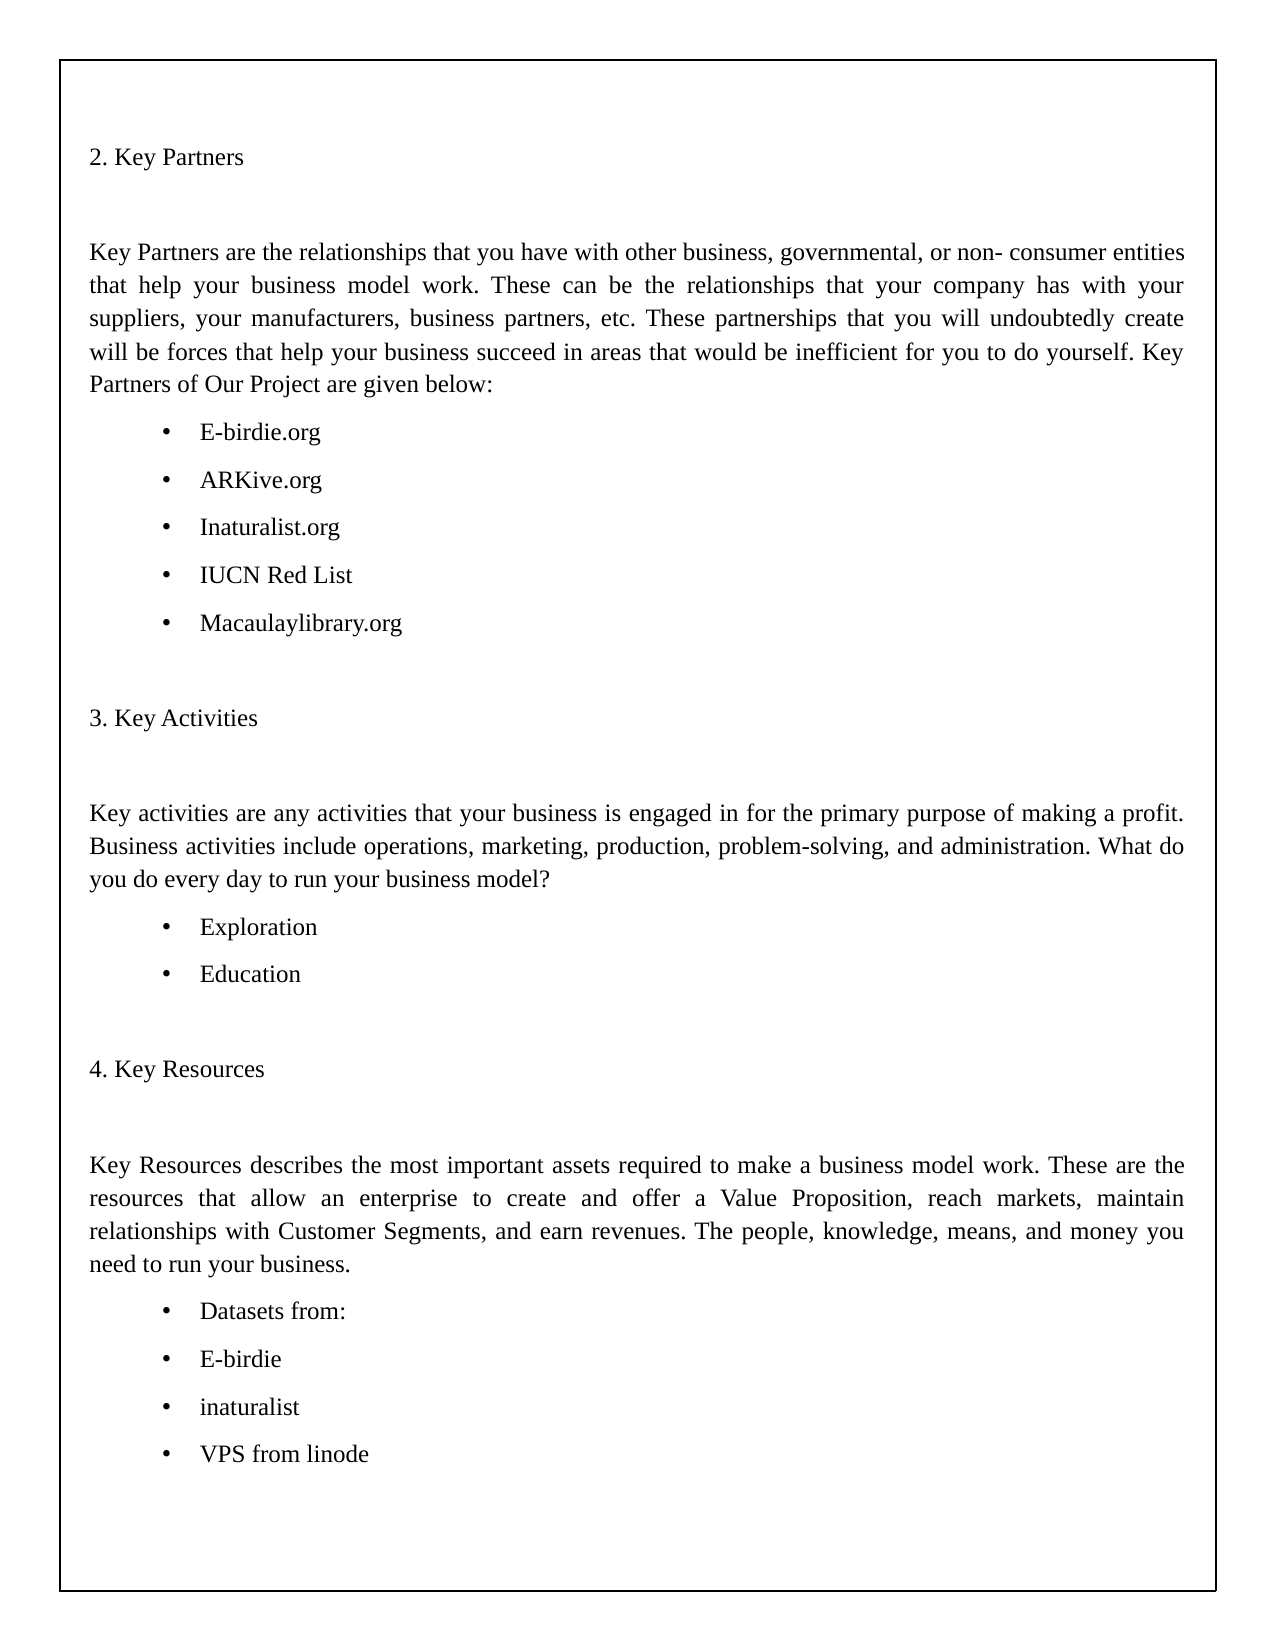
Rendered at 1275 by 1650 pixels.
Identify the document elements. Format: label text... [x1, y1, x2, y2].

text Key Partners are the relationships that you have with other business, governmental, or non- consumer entities that help your business model work. These can be the relationships that your company has with your suppliers, your manufacturers, business partners, etc. These partnerships that you will undoubtedly create will be forces that help your business succeed in areas that would be inefficient for you to do yourself. Key Partners of Our Project are given below: [89, 237, 1186, 398]
text Key activities are any activities that your business is engaged in for the primary purpose of making a profit. Business activities include operations, marketing, production, problem-solving, and administration. What do you do every day to run your business model? [89, 798, 1186, 893]
list VPS from linode [162, 1439, 1186, 1468]
text 4. Key Resources [89, 1054, 1186, 1083]
text 3. Key Activities [89, 703, 1186, 732]
list Macaulaylibrary.org [162, 608, 1186, 636]
text 2. Key Partners [89, 142, 1186, 171]
list ARKive.org [162, 465, 1186, 493]
list E-birdie.org [162, 417, 1186, 446]
text Key Resources describes the most important assets required to make a business model work. These are the resources that allow an enterprise to create and offer a Value Proposition, reach markets, maintain relationships with Customer Segments, and earn revenues. The people, knowledge, means, and money you need to run your business. [89, 1150, 1186, 1277]
list Exploration [162, 912, 1186, 940]
list inaturalist [162, 1392, 1186, 1420]
list E-birdie [162, 1344, 1186, 1373]
list Datasets from: [162, 1296, 1186, 1325]
list Education [162, 959, 1186, 988]
list IUCN Red List [162, 560, 1186, 589]
list Inaturalist.org [162, 512, 1186, 541]
